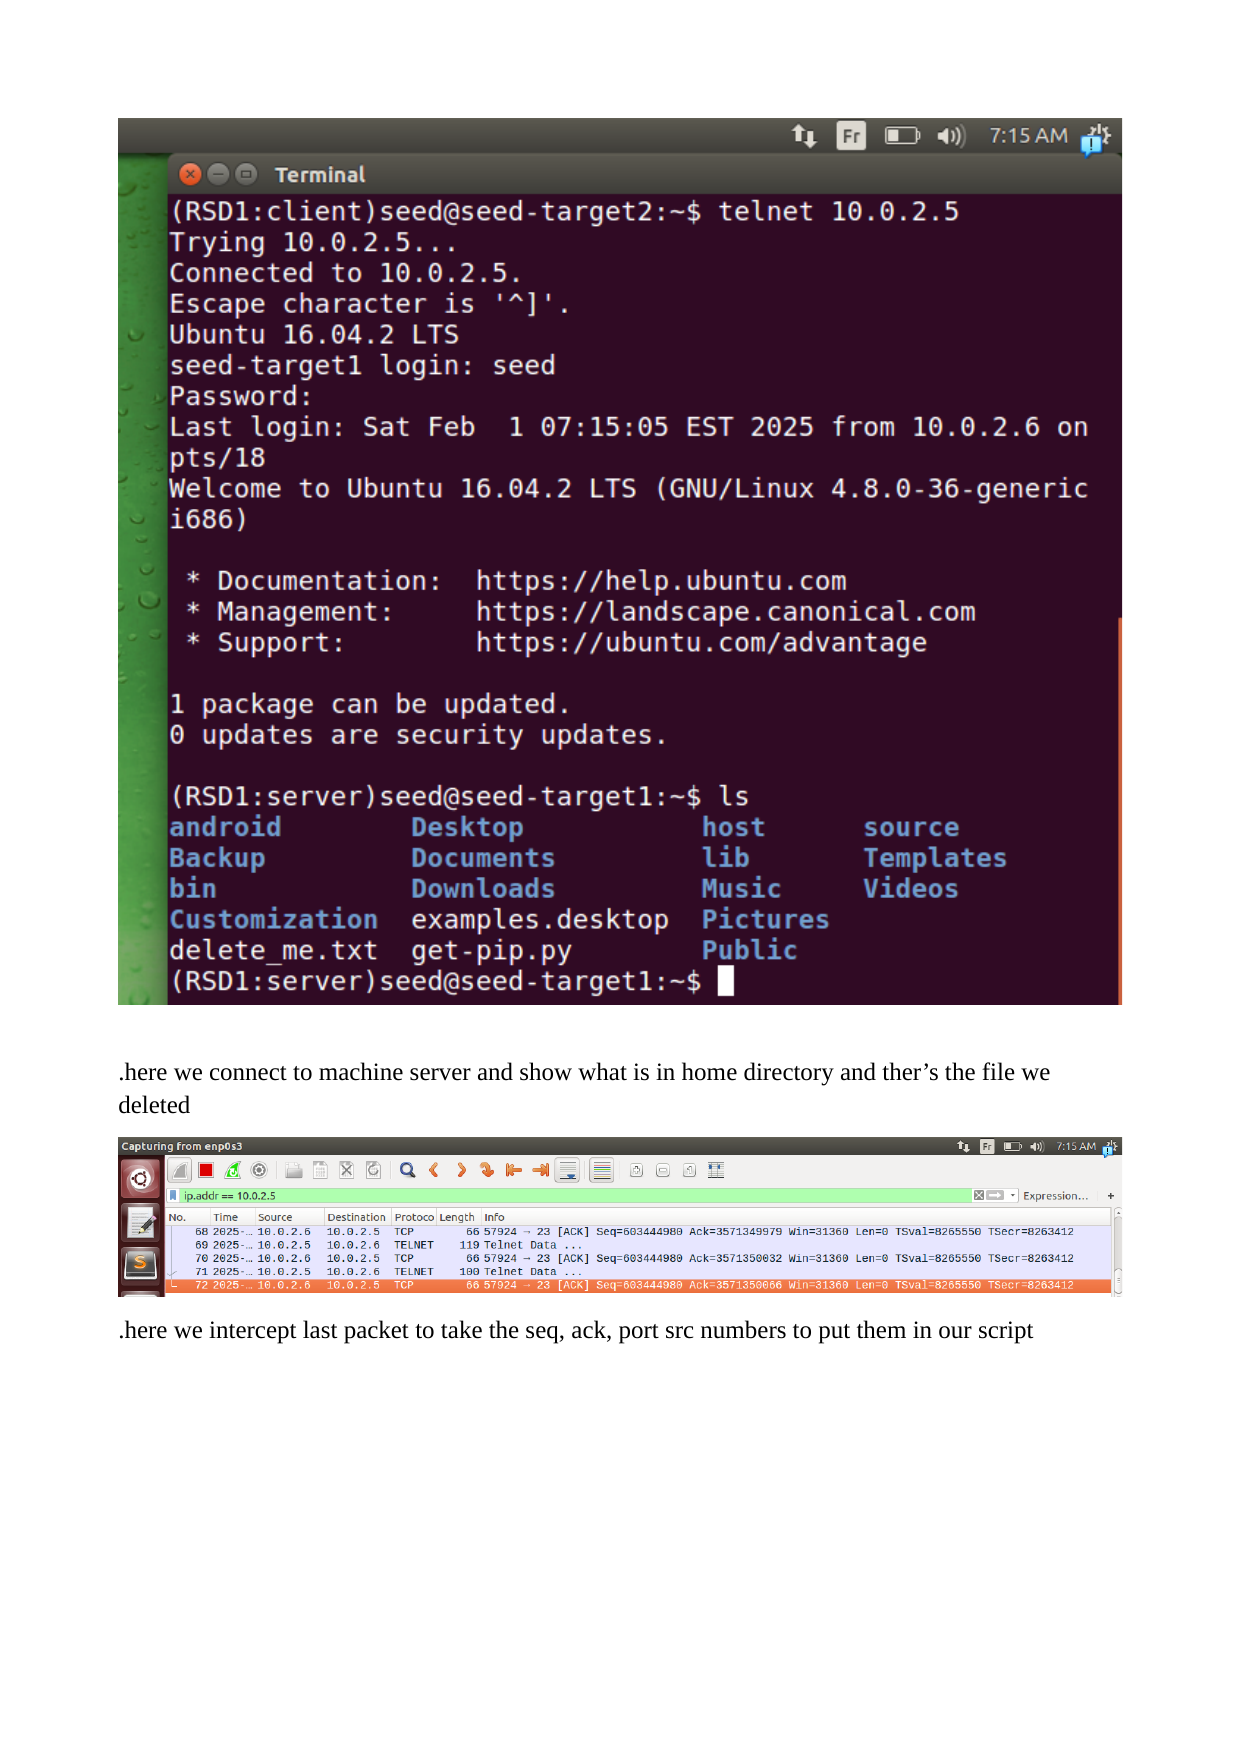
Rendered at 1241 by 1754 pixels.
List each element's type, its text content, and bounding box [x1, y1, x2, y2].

picture [118, 118, 1123, 1005]
text .here we intercept last packet to take the seq, ack, port src numbers to put them in our script [118, 1315, 1122, 1344]
text .here we connect to machine server and show what is in home directory and ther’s the file we deleted [118, 1057, 1122, 1118]
picture [118, 1137, 1123, 1297]
